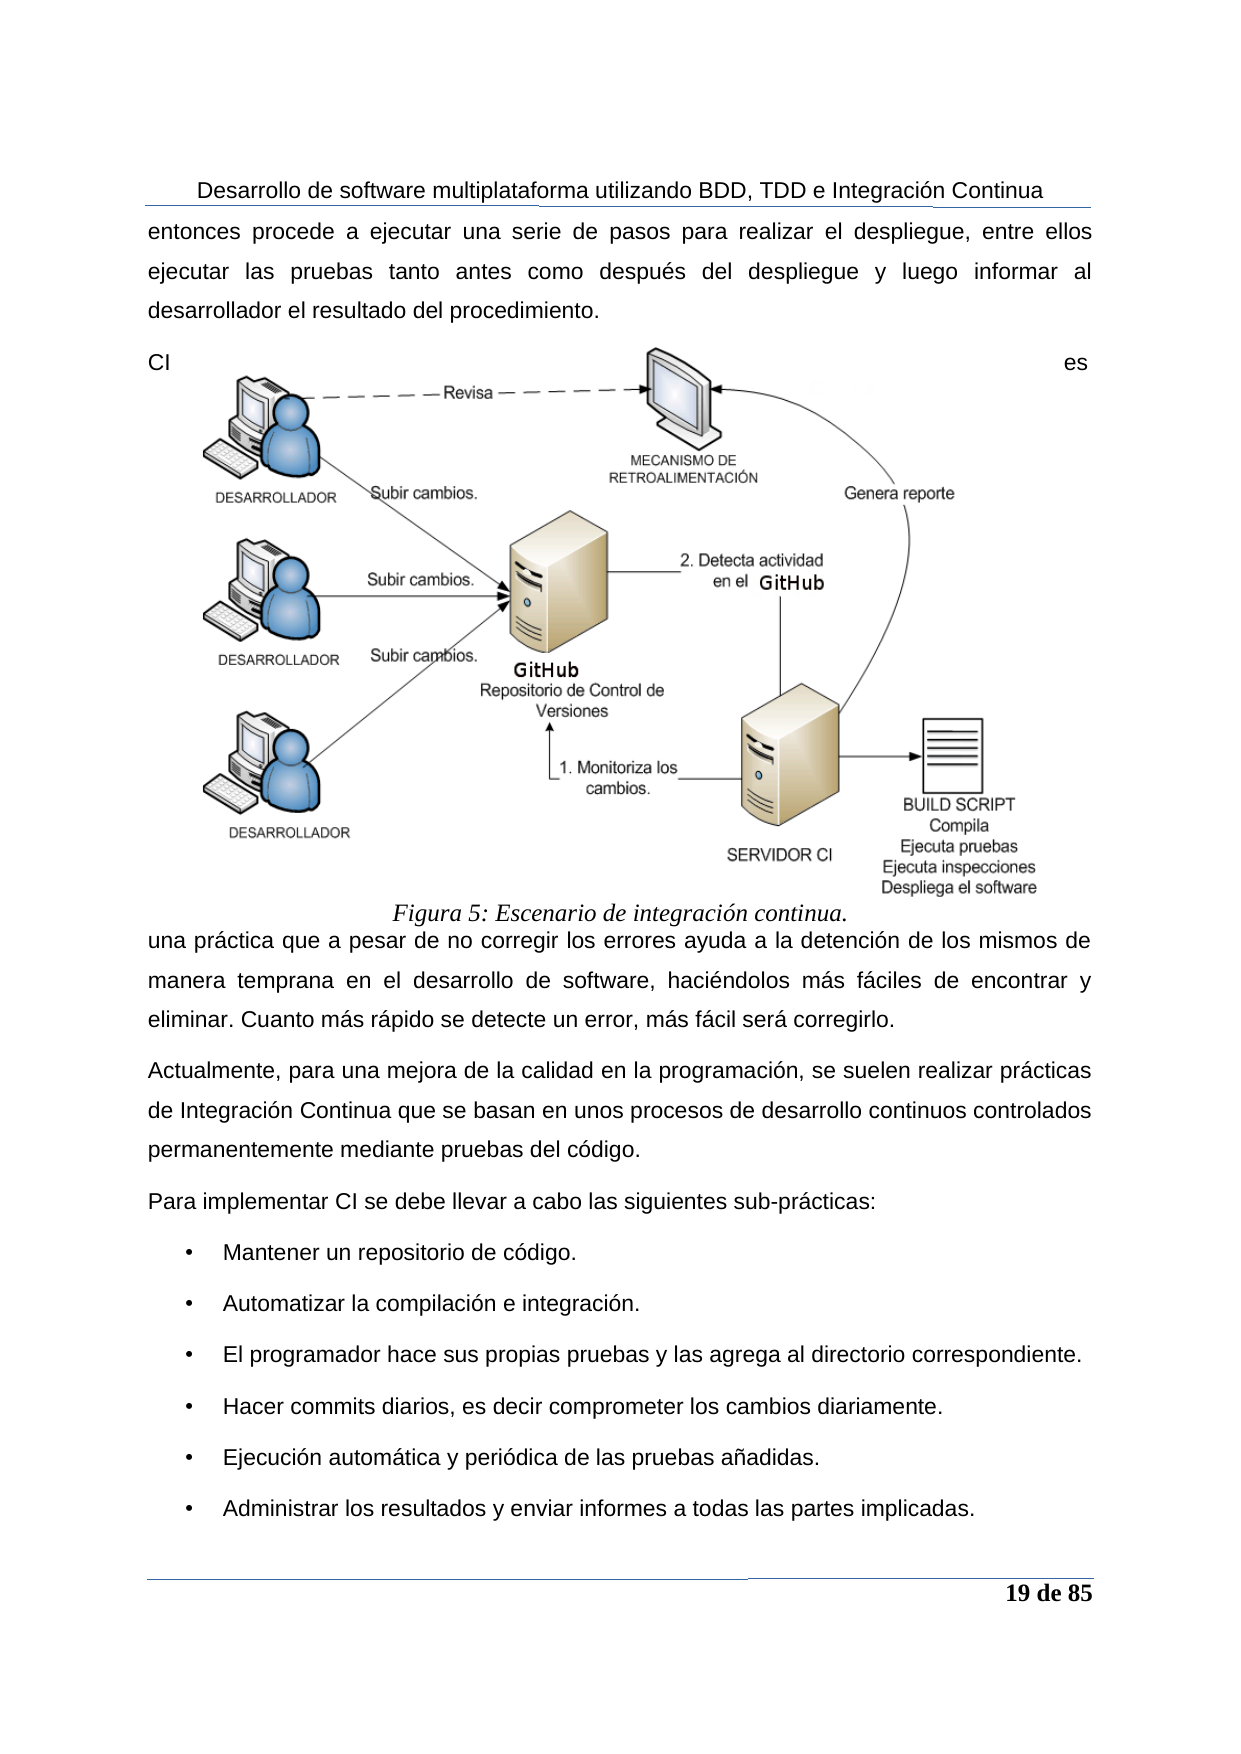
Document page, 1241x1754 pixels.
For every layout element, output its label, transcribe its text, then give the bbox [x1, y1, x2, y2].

list Mantener un repositorio de código. [185, 1239, 1093, 1265]
list Automatizar la compilación e integración. [185, 1290, 1093, 1317]
text CI es una práctica que a pesar de no corregir los errores ayuda a la detención de los mismos de manera temprana en el desarrollo de software, haciéndolos más fáciles de encontrar y eliminar. Cuanto más rápido se detecte un error, más fácil será corregirlo. [148, 348, 1093, 1033]
list Administrar los resultados y enviar informes a todas las partes implicadas. [185, 1495, 1093, 1522]
text entonces procede a ejecutar una serie de pasos para realizar el despliegue, entre ellos ejecutar las pruebas tanto antes como después del despliegue y luego informar al desarrollador el resultado del procedimiento. [148, 218, 1093, 324]
text Actualmente, para una mejora de la calidad en la programación, se suelen realizar prácticas de Integración Continua que se basan en unos procesos de desarrollo continuos controlados permanentemente mediante pruebas del código. [148, 1057, 1093, 1163]
list El programador hace sus propias pruebas y las agrega al directorio correspondiente. [185, 1341, 1093, 1368]
text Figura 5: Escenario de integración continua. [194, 347, 1046, 927]
list Ejecución automática y periódica de las pruebas añadidas. [185, 1444, 1093, 1470]
picture [202, 347, 1038, 899]
text [194, 335, 1046, 347]
list Hacer commits diarios, es decir comprometer los cambios diariamente. [185, 1393, 1093, 1419]
text Para implementar CI se debe llevar a cabo las siguientes sub-prácticas: [148, 1188, 1093, 1214]
